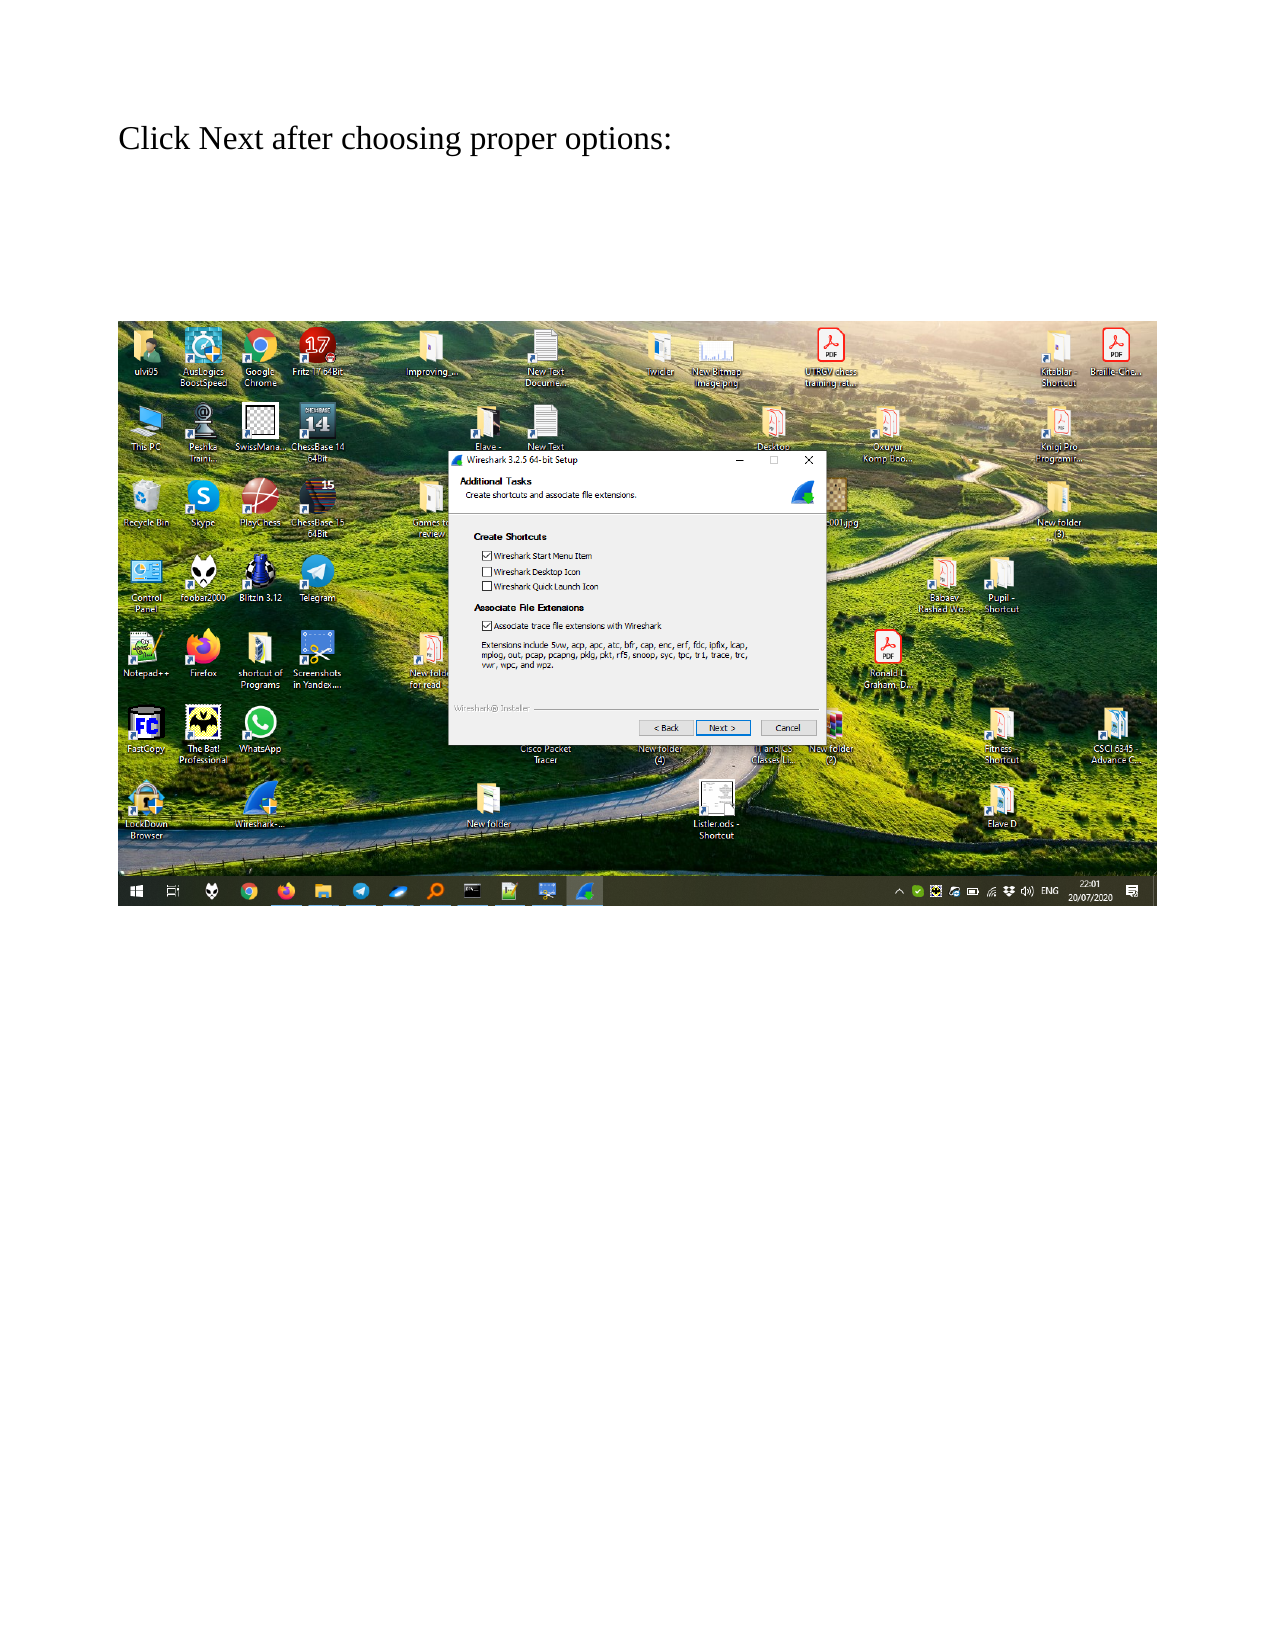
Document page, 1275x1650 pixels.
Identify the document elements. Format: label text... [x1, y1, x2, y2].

text Click Next after choosing proper options: [118, 118, 1157, 156]
picture [118, 321, 1157, 906]
